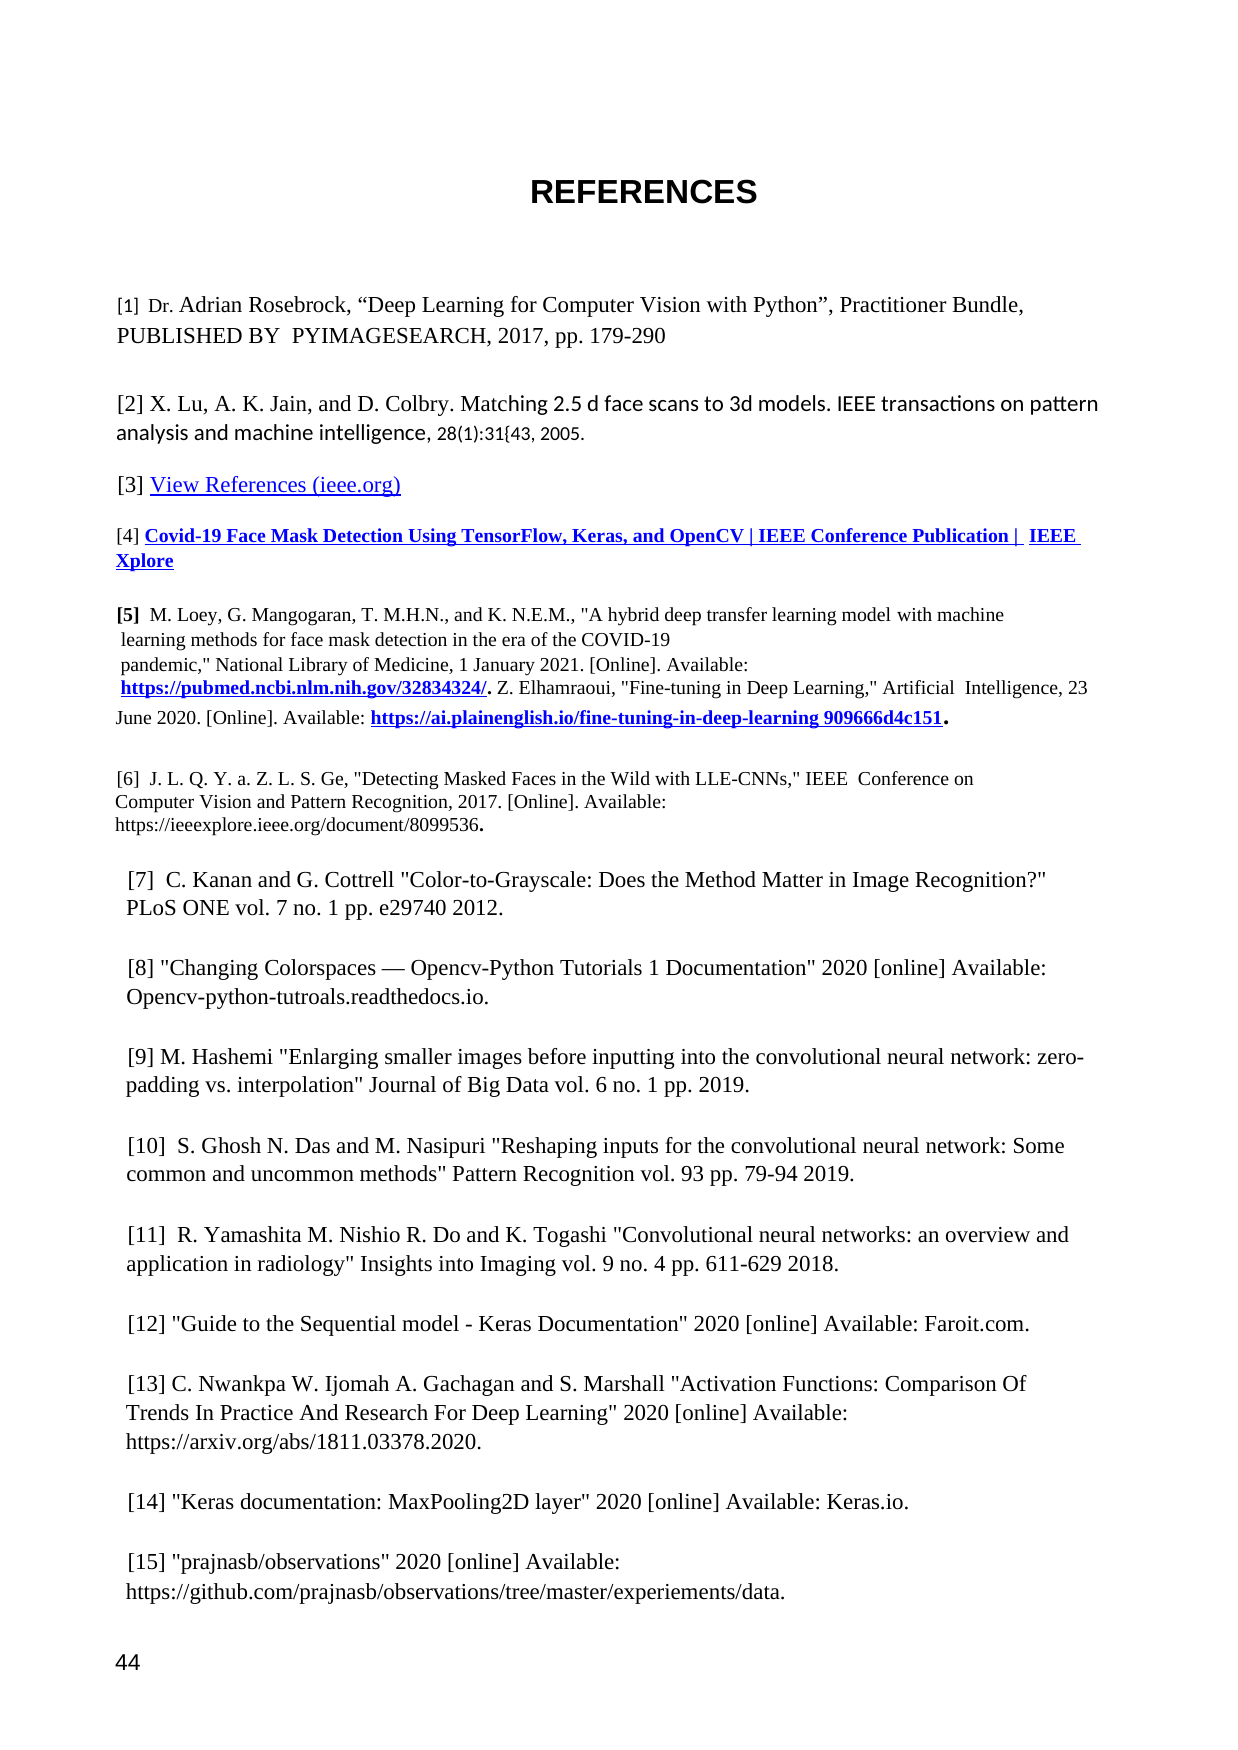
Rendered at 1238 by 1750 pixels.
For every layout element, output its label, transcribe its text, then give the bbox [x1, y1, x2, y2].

text [14] "Keras documentation: MaxPooling2D layer" 2020 [online] Available: Keras.io. [127, 1488, 1133, 1514]
text [13] C. Nwankpa W. Ijomah A. Gachagan and S. Marshall "Activation Functions: Comparison Of Trends In Practice And Research For Deep Learning" 2020 [online] Available: https://arxiv.org/abs/1811.03378.2020. [126, 1370, 1085, 1454]
text [10] S. Ghosh N. Das and M. Nasipuri "Reshaping inputs for the convolutional neural network: Some common and uncommon methods" Pattern Recognition vol. 93 pp. 79-94 2019. [126, 1132, 1084, 1187]
text [15] "prajnasb/observations" 2020 [online] Available: [127, 1548, 1133, 1574]
text [7] C. Kanan and G. Cottrell "Color-to-Grayscale: Does the Method Matter in Image Recognition?" PLoS ONE vol. 7 no. 1 pp. e29740 2012. [126, 866, 1099, 921]
text [9] M. Hashemi "Enlarging smaller images before inputting into the convolutional neural network: zero-padding vs. interpolation" Journal of Big Data vol. 6 no. 1 pp. 2019. [126, 1043, 1102, 1098]
text [11] R. Yamashita M. Nishio R. Do and K. Togashi "Convolutional neural networks: an overview and application in radiology" Insights into Imaging vol. 9 no. 4 pp. 611-629 2018. [126, 1221, 1122, 1276]
text [12] "Guide to the Sequential model - Keras Documentation" 2020 [online] Available: Faroit.com. [127, 1310, 1133, 1336]
text [1] Dr. Adrian Rosebrock, “Deep Learning for Computer Vision with Python”, Practitioner Bundle, PUBLISHED BY PYIMAGESEARCH, 2017, pp. 179-290 [117, 291, 1117, 349]
text pandemic," National Library of Medicine, 1 January 2021. [Online]. Available: [120, 653, 1133, 676]
text [2] X. Lu, A. K. Jain, and D. Colbry. Matching 2.5 d face scans to 3d models. IEEE transactions on pattern analysis and machine intelligence, 28(1):31{43, 2005. [116, 389, 1109, 446]
text [8] "Changing Colorspaces — Opencv-Python Tutorials 1 Documentation" 2020 [online] Available: Opencv-python-tutroals.readthedocs.io. [126, 954, 1105, 1009]
text https://pubmed.ncbi.nlm.nih.gov/32834324/. Z. Elhamraoui, "Fine-tuning in Deep Learning," Artificial Intelligence, 23 June 2020. [Online]. Available: https://ai.plainenglish.io/fine-tuning-in-deep-learning 909666d4c151. [115, 676, 1095, 730]
text [5] M. Loey, G. Mangogaran, T. M.H.N., and K. N.E.M., "A hybrid deep transfer learning model with machine learning methods for face mask detection in the era of the COVID-19 [116, 603, 1019, 651]
text [6] J. L. Q. Y. a. Z. L. S. Ge, "Detecting Masked Faces in the Wild with LLE-CNNs," IEEE Conference on Computer Vision and Pattern Recognition, 2017. [Online]. Available: https://ieeexplore.ieee.org/document/8099536. [115, 767, 977, 836]
subtitle REFERENCES [152, 172, 1135, 210]
text https://github.com/prajnasb/observations/tree/master/experiements/data. [126, 1578, 1133, 1604]
text [4] Covid-19 Face Mask Detection Using TensorFlow, Keras, and OpenCV | IEEE Conference Publication | IEEE Xplore [115, 524, 1113, 572]
text [3] View References (ieee.org) [117, 472, 1133, 498]
